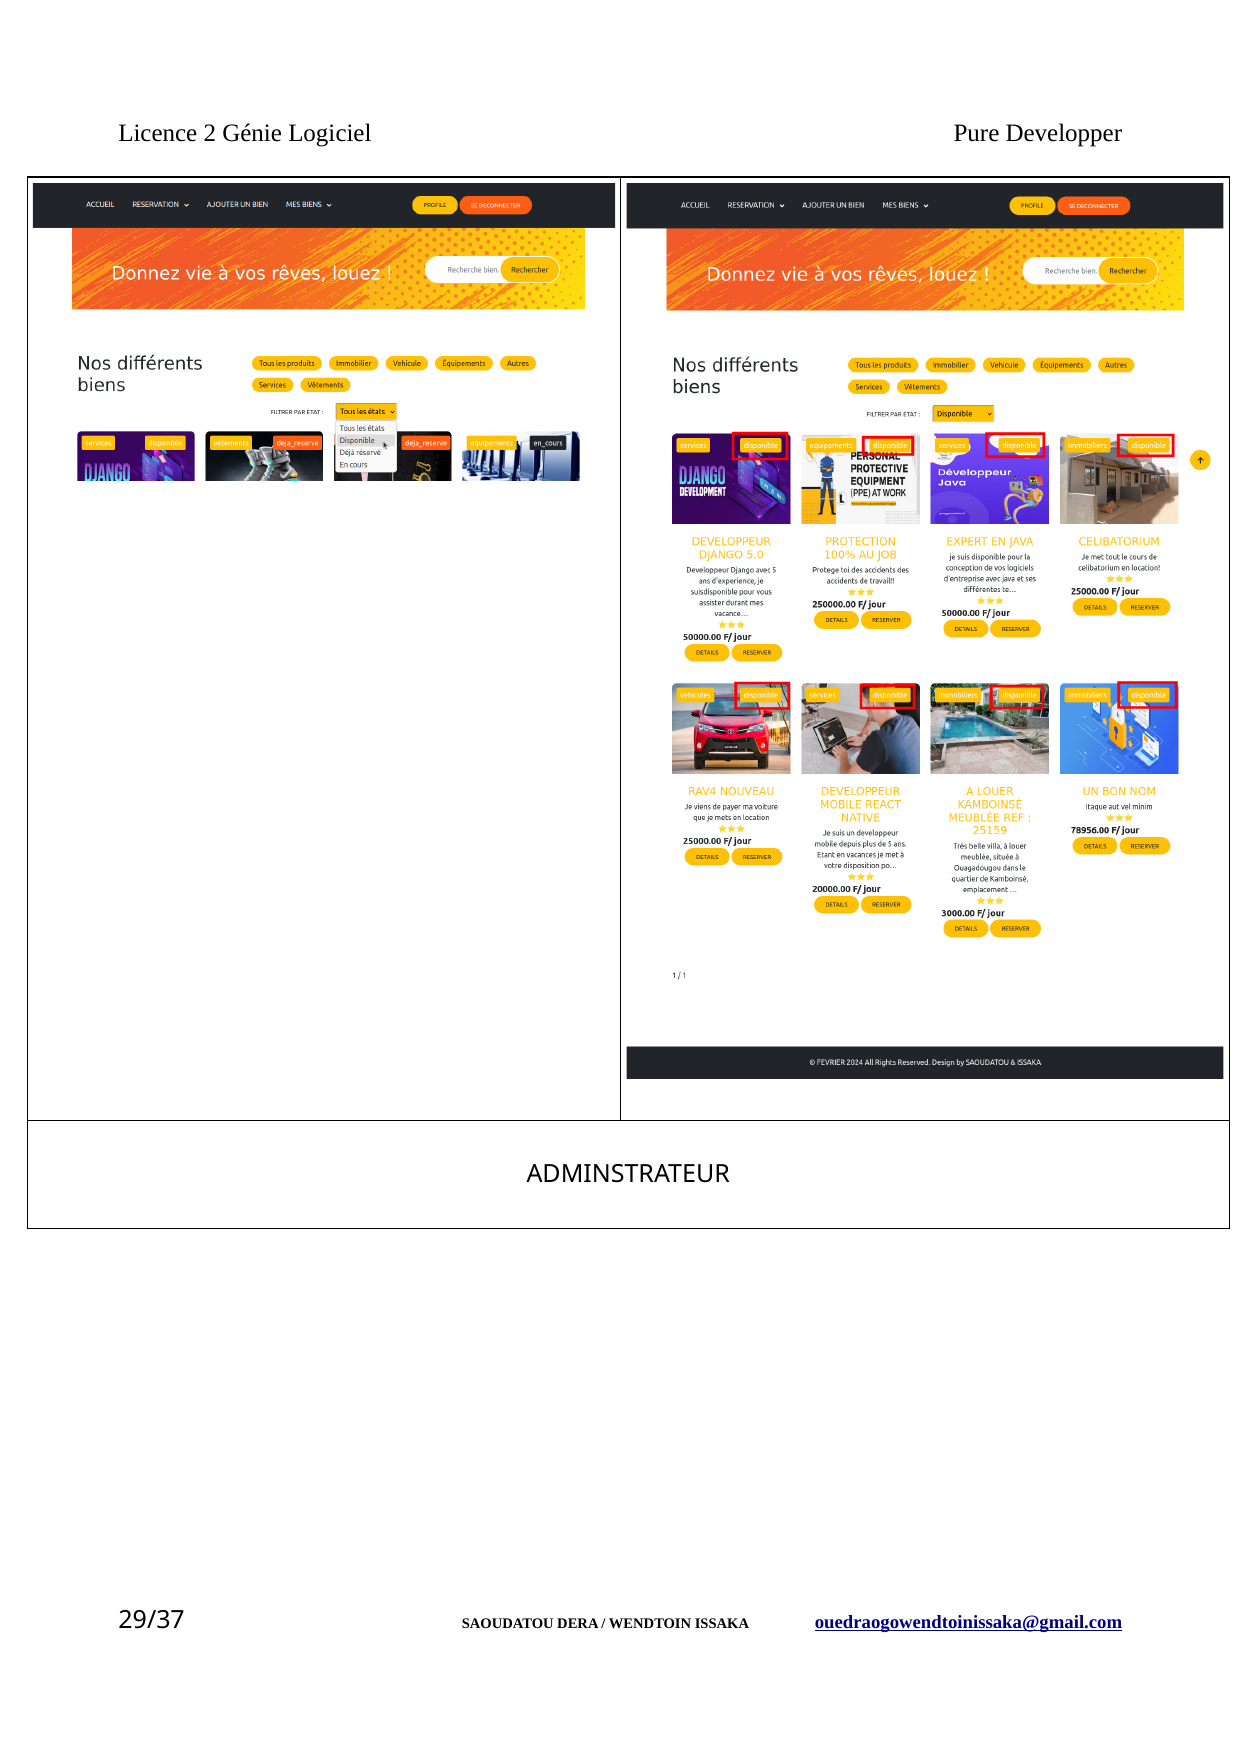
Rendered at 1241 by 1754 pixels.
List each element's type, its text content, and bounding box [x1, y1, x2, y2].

table_cell [621, 178, 1229, 1120]
picture [32, 183, 615, 481]
table_cell ADMINSTRATEUR [28, 1121, 1229, 1228]
table_cell [28, 178, 620, 1120]
picture [626, 183, 1224, 1086]
